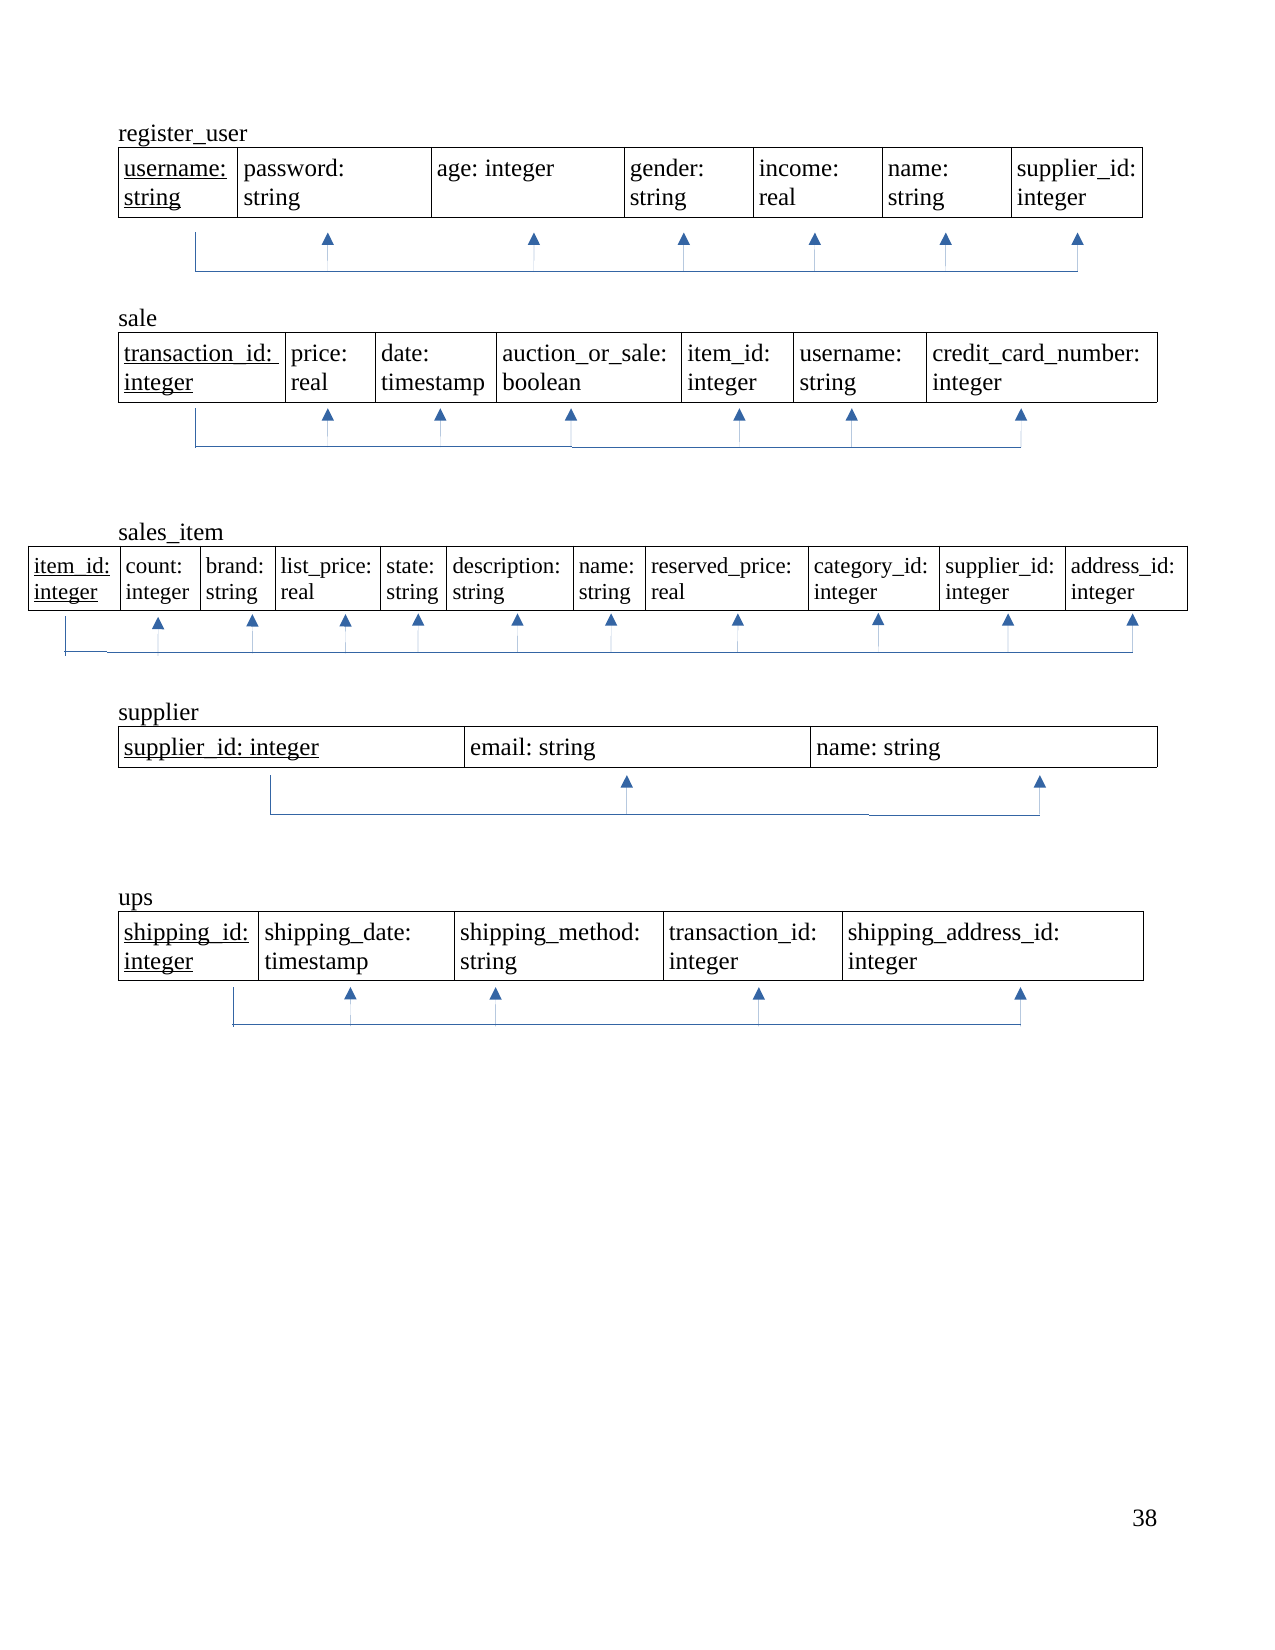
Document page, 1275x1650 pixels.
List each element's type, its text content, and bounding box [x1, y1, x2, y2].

table_header name: string [811, 727, 1157, 767]
text supplier [118, 697, 1157, 726]
table_header price: real [286, 333, 375, 401]
table_header brand: string [201, 547, 275, 610]
table_header shipping_address_id: integer [843, 912, 1143, 980]
table_header password: string [238, 148, 431, 216]
table_header username: string [119, 148, 237, 216]
table_header shipping_id: integer [119, 912, 258, 980]
table_header shipping_date: timestamp [259, 912, 454, 980]
table_header description: string [447, 547, 573, 610]
table_header supplier_id: integer [940, 547, 1065, 610]
table_header transaction_id: integer [119, 333, 285, 401]
table_header name: string [883, 148, 1011, 216]
table_header list_price: real [276, 547, 380, 610]
text register_user [118, 118, 1157, 147]
text sale [118, 303, 1157, 332]
table_header username: string [794, 333, 926, 401]
table_header address_id: integer [1066, 547, 1187, 610]
table_header date: timestamp [376, 333, 496, 401]
table_header email: string [465, 727, 810, 767]
table_header credit_card_number: integer [927, 333, 1157, 401]
table_header category_id: integer [809, 547, 939, 610]
table_header supplier_id: integer [1012, 148, 1142, 216]
table_header age: integer [432, 148, 624, 216]
text sales_item [118, 517, 1157, 546]
table_header supplier_id: integer [119, 727, 464, 767]
table_header item_id: integer [682, 333, 793, 401]
table_header income: real [754, 148, 882, 216]
table_header auction_or_sale: boolean [497, 333, 681, 401]
table_header transaction_id: integer [664, 912, 842, 980]
table_header gender: string [625, 148, 753, 216]
table_header shipping_method: string [455, 912, 663, 980]
table_header count: integer [121, 547, 200, 610]
text ups [118, 882, 1157, 911]
table_header reserved_price: real [646, 547, 808, 610]
table_header item_id: integer [29, 547, 120, 610]
table_header name: string [574, 547, 645, 610]
table_header state: string [381, 547, 446, 610]
